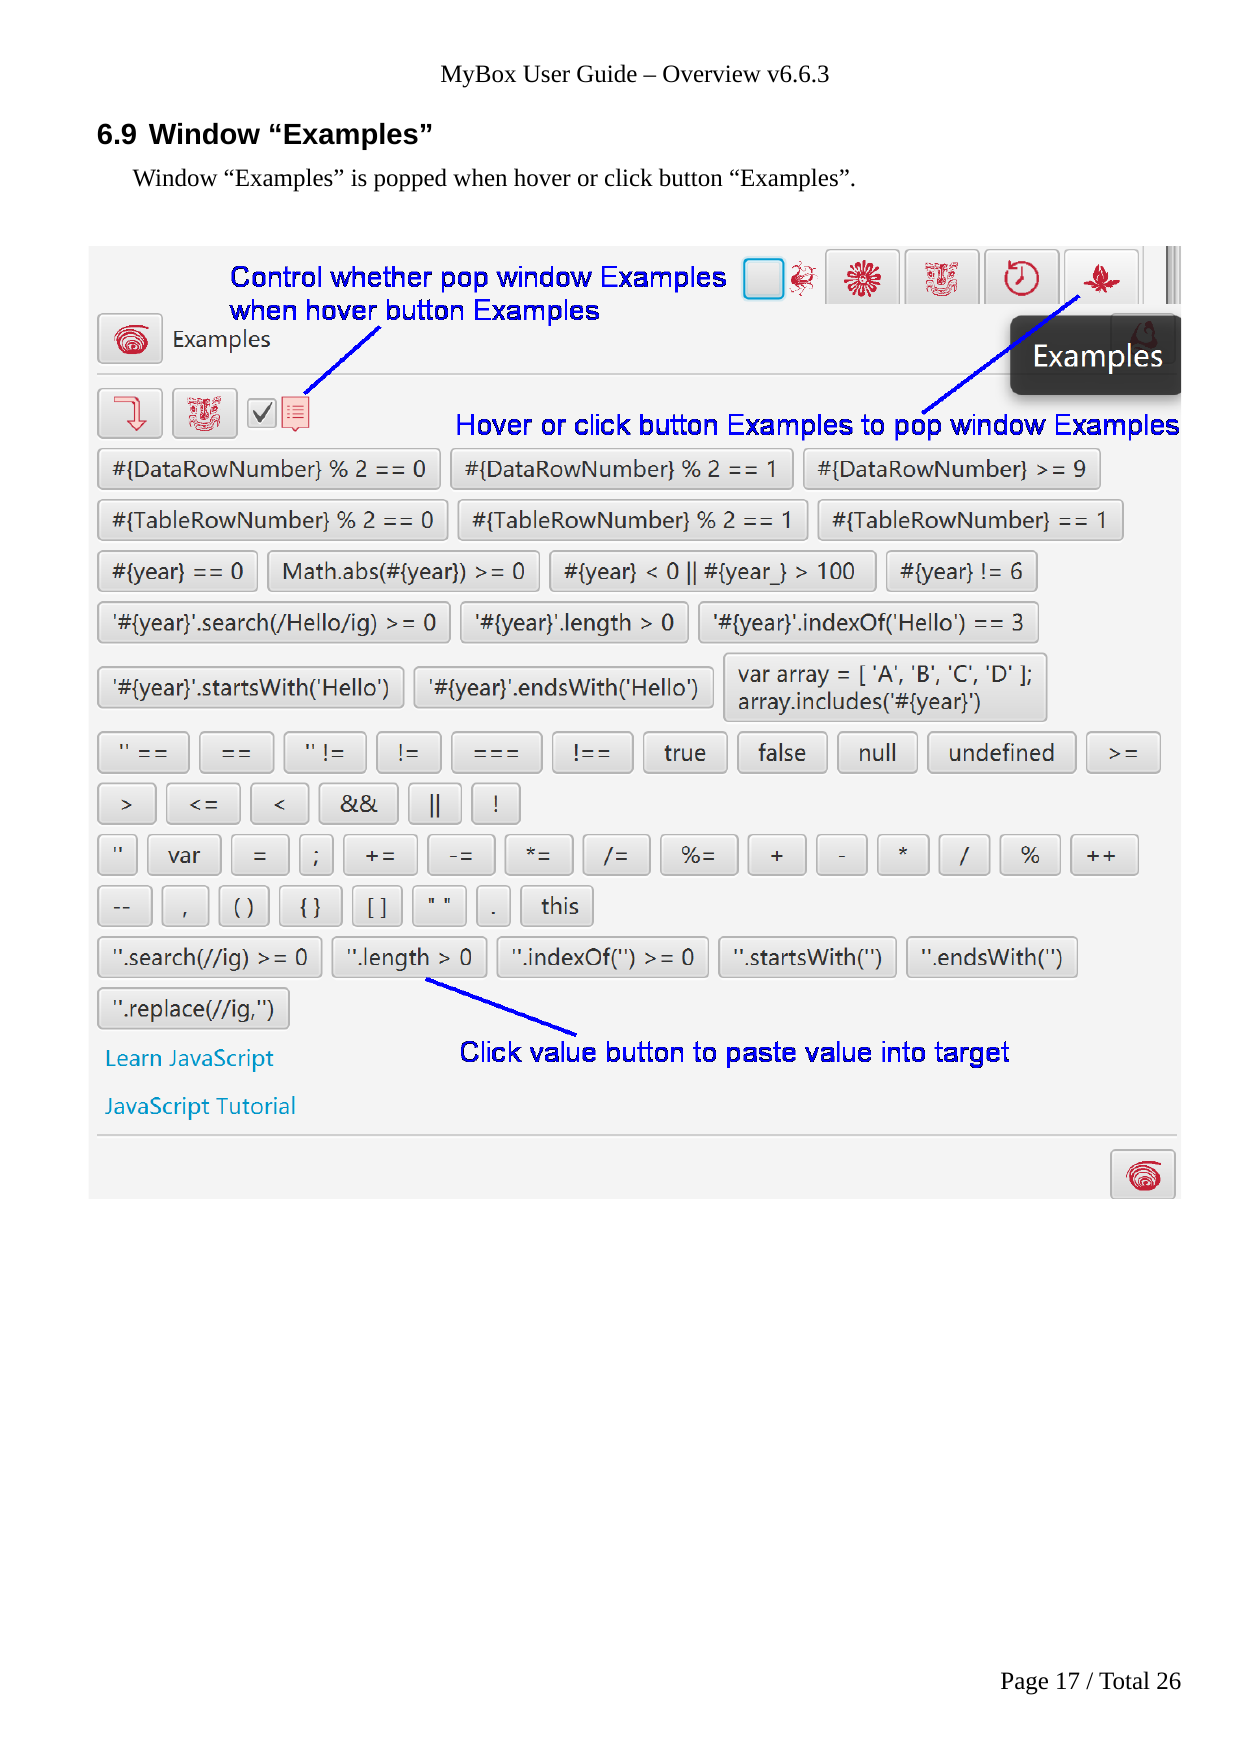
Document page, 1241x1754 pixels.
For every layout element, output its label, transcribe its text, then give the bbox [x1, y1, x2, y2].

picture [88, 245, 1182, 1199]
subtitle Window “Examples” [88, 117, 1181, 151]
text Window “Examples” is popped when hover or click button “Examples”. [88, 163, 1181, 192]
